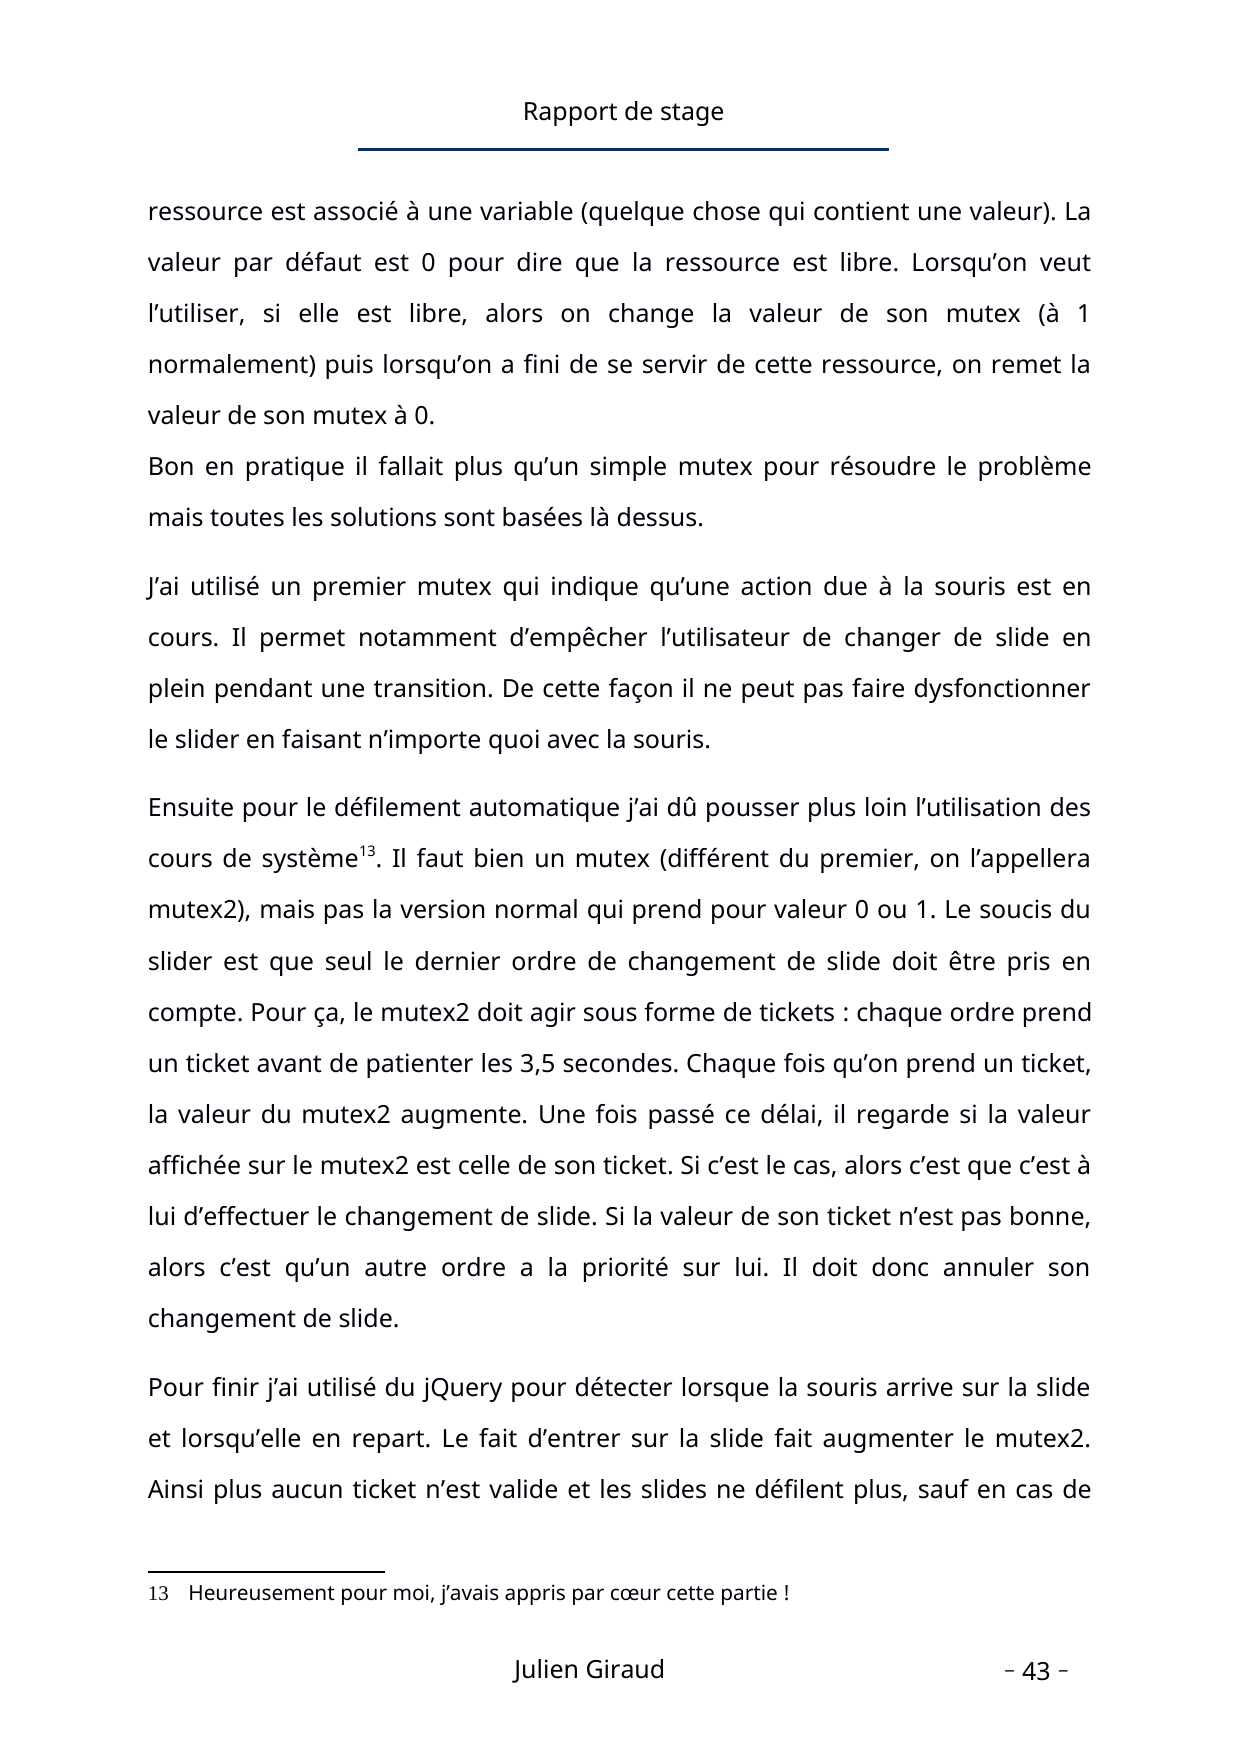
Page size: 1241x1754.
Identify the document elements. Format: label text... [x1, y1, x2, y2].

text J’ai utilisé un premier mutex qui indique qu’une action due à la souris est en cours. Il permet notamment d’empêcher l’utilisateur de changer de slide en plein pendant une transition. De cette façon il ne peut pas faire dysfonctionner le slider en faisant n’importe quoi avec la souris. [148, 568, 1093, 755]
text Pour finir j’ai utilisé du jQuery pour détecter lorsque la souris arrive sur la slide et lorsqu’elle en repart. Le fait d’entrer sur la slide fait augmenter le mutex2. Ainsi plus aucun ticket n’est valide et les slides ne défilent plus, sauf en cas de [148, 1369, 1093, 1505]
text Heureusement pour moi, j’avais appris par cœur cette partie ! [148, 1578, 1093, 1606]
text Bon en pratique il fallait plus qu’un simple mutex pour résoudre le problème mais toutes les solutions sont basées là dessus. [148, 448, 1093, 533]
text ressource est associé à une variable (quelque chose qui contient une valeur). La valeur par défaut est 0 pour dire que la ressource est libre. Lorsqu’on veut l’utiliser, si elle est libre, alors on change la valeur de son mutex (à 1 normalement) puis lorsqu’on a fini de se servir de cette ressource, on remet la valeur de son mutex à 0. [148, 193, 1093, 431]
text Ensuite pour le défilement automatique j’ai dû pousser plus loin l’utilisation des cours de système. Il faut bien un mutex (différent du premier, on l’appellera mutex2), mais pas la version normal qui prend pour valeur 0 ou 1. Le soucis du slider est que seul le dernier ordre de changement de slide doit être pris en compte. Pour ça, le mutex2 doit agir sous forme de tickets : chaque ordre prend un ticket avant de patienter les 3,5 secondes. Chaque fois qu’on prend un ticket, la valeur du mutex2 augmente. Une fois passé ce délai, il regarde si la valeur affichée sur le mutex2 est celle de son ticket. Si c’est le cas, alors c’est que c’est à lui d’effectuer le changement de slide. Si la valeur de son ticket n’est pas bonne, alors c’est qu’un autre ordre a la priorité sur lui. Il doit donc annuler son changement de slide. [148, 790, 1093, 1334]
